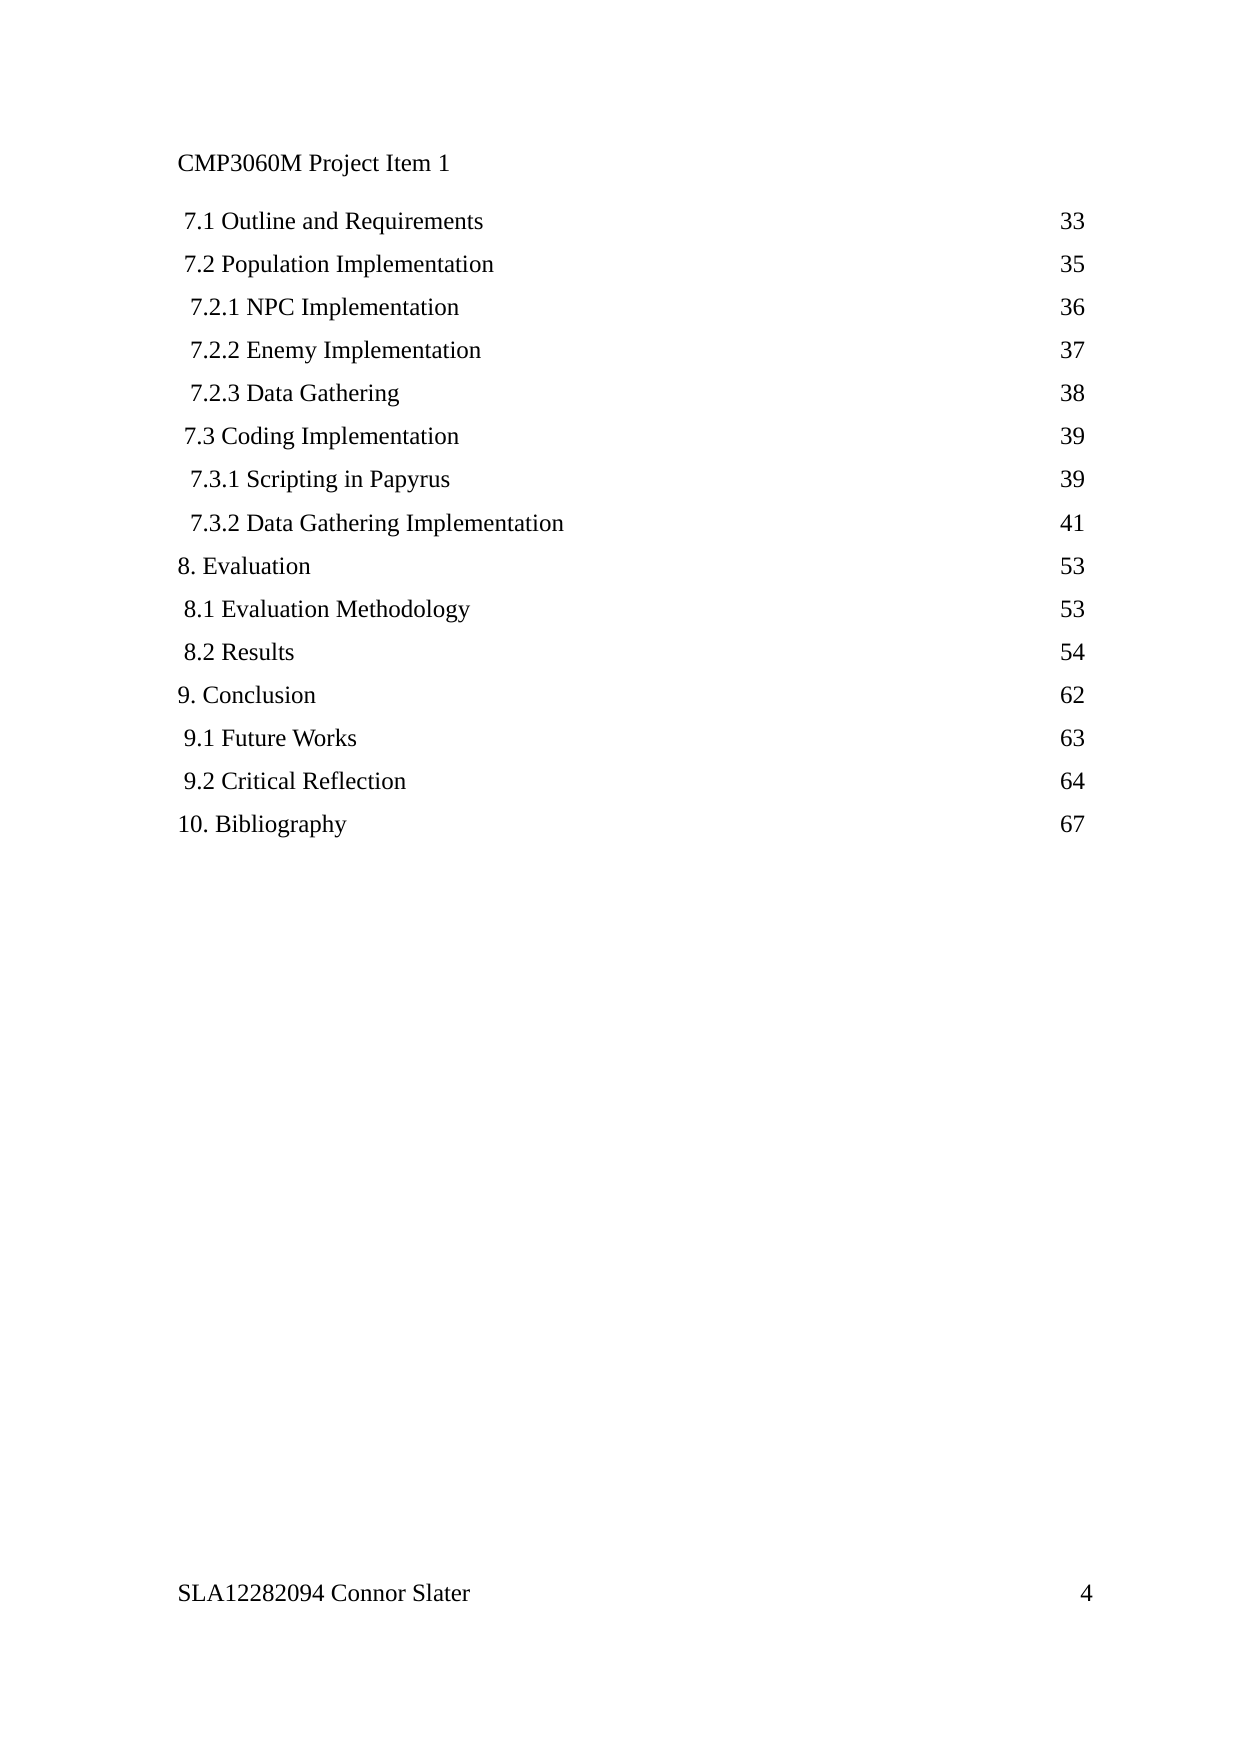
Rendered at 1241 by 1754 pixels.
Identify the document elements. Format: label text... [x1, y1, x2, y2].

text 10. Bibliography 67 [177, 809, 1093, 838]
text 7.2 Population Implementation 35 [177, 249, 1093, 278]
text 7.3 Coding Implementation 39 [177, 421, 1093, 450]
text 9.2 Critical Reflection 64 [177, 766, 1093, 795]
text 7.3.1 Scripting in Papyrus 39 [177, 464, 1093, 493]
text 8.2 Results 54 [177, 637, 1093, 666]
text 7.3.2 Data Gathering Implementation 41 [177, 508, 1093, 536]
text 8.1 Evaluation Methodology 53 [177, 594, 1093, 623]
text 9. Conclusion 62 [177, 680, 1093, 709]
text 8. Evaluation 53 [177, 551, 1093, 579]
text 7.2.3 Data Gathering 38 [177, 378, 1093, 407]
text 7.2.1 NPC Implementation 36 [177, 292, 1093, 321]
text 7.1 Outline and Requirements 33 [177, 206, 1093, 234]
text 9.1 Future Works 63 [177, 723, 1093, 752]
text 7.2.2 Enemy Implementation 37 [177, 335, 1093, 364]
